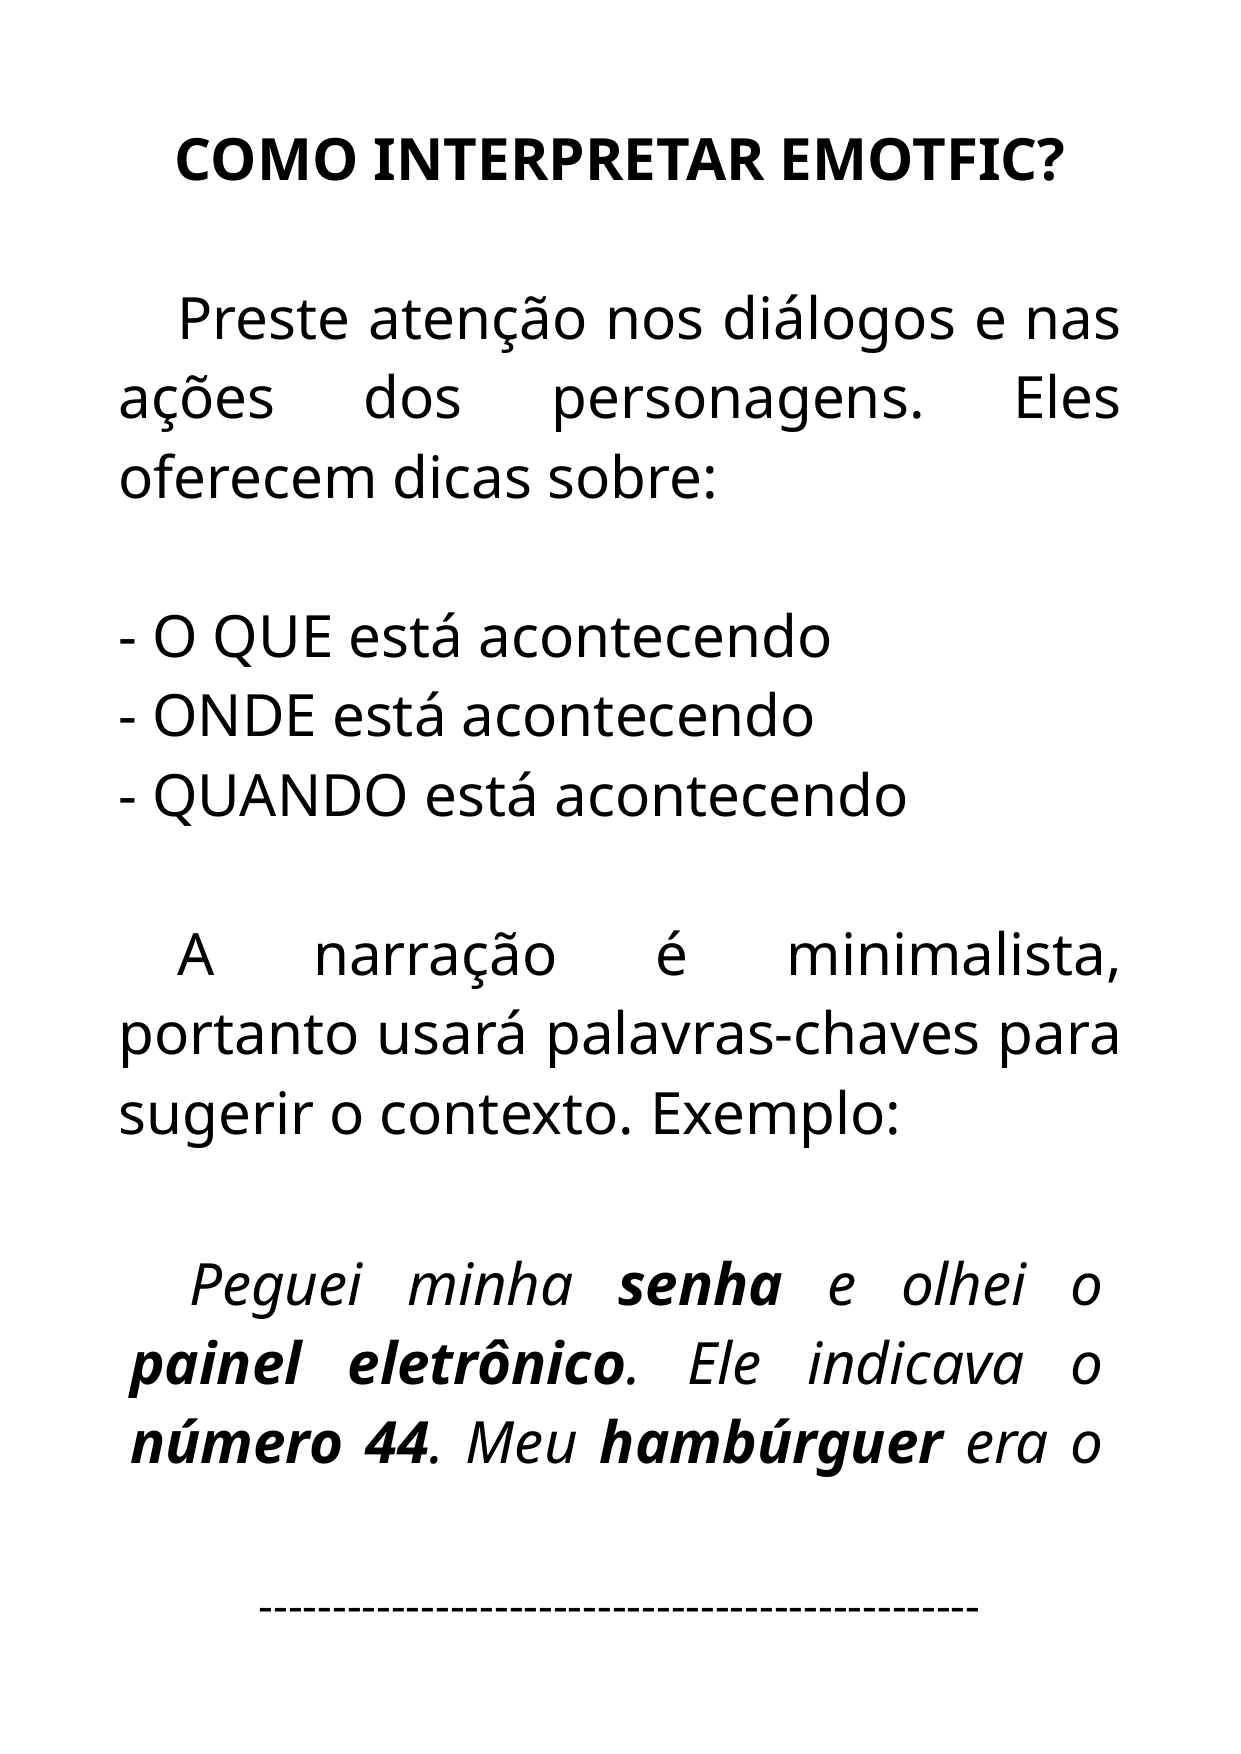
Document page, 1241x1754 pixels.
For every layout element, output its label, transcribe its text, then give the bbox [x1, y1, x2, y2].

text COMO INTERPRETAR EMOTFIC? [118, 118, 1122, 198]
text - QUANDO está acontecendo [118, 754, 1122, 833]
table_header Peguei minha senha e olhei o painel eletrônico. Ele indicava o número 44. Meu hambúrguer era o [118, 1231, 1122, 1493]
text - O QUE está acontecendo [118, 595, 1122, 674]
text A narração é minimalista, portanto usará palavras-chaves para sugerir o contexto. Exemplo: [118, 913, 1122, 1151]
text - ONDE está acontecendo [118, 674, 1122, 754]
text Preste atenção nos diálogos e nas ações dos personagens. Eles oferecem dicas sobre: [118, 277, 1122, 516]
